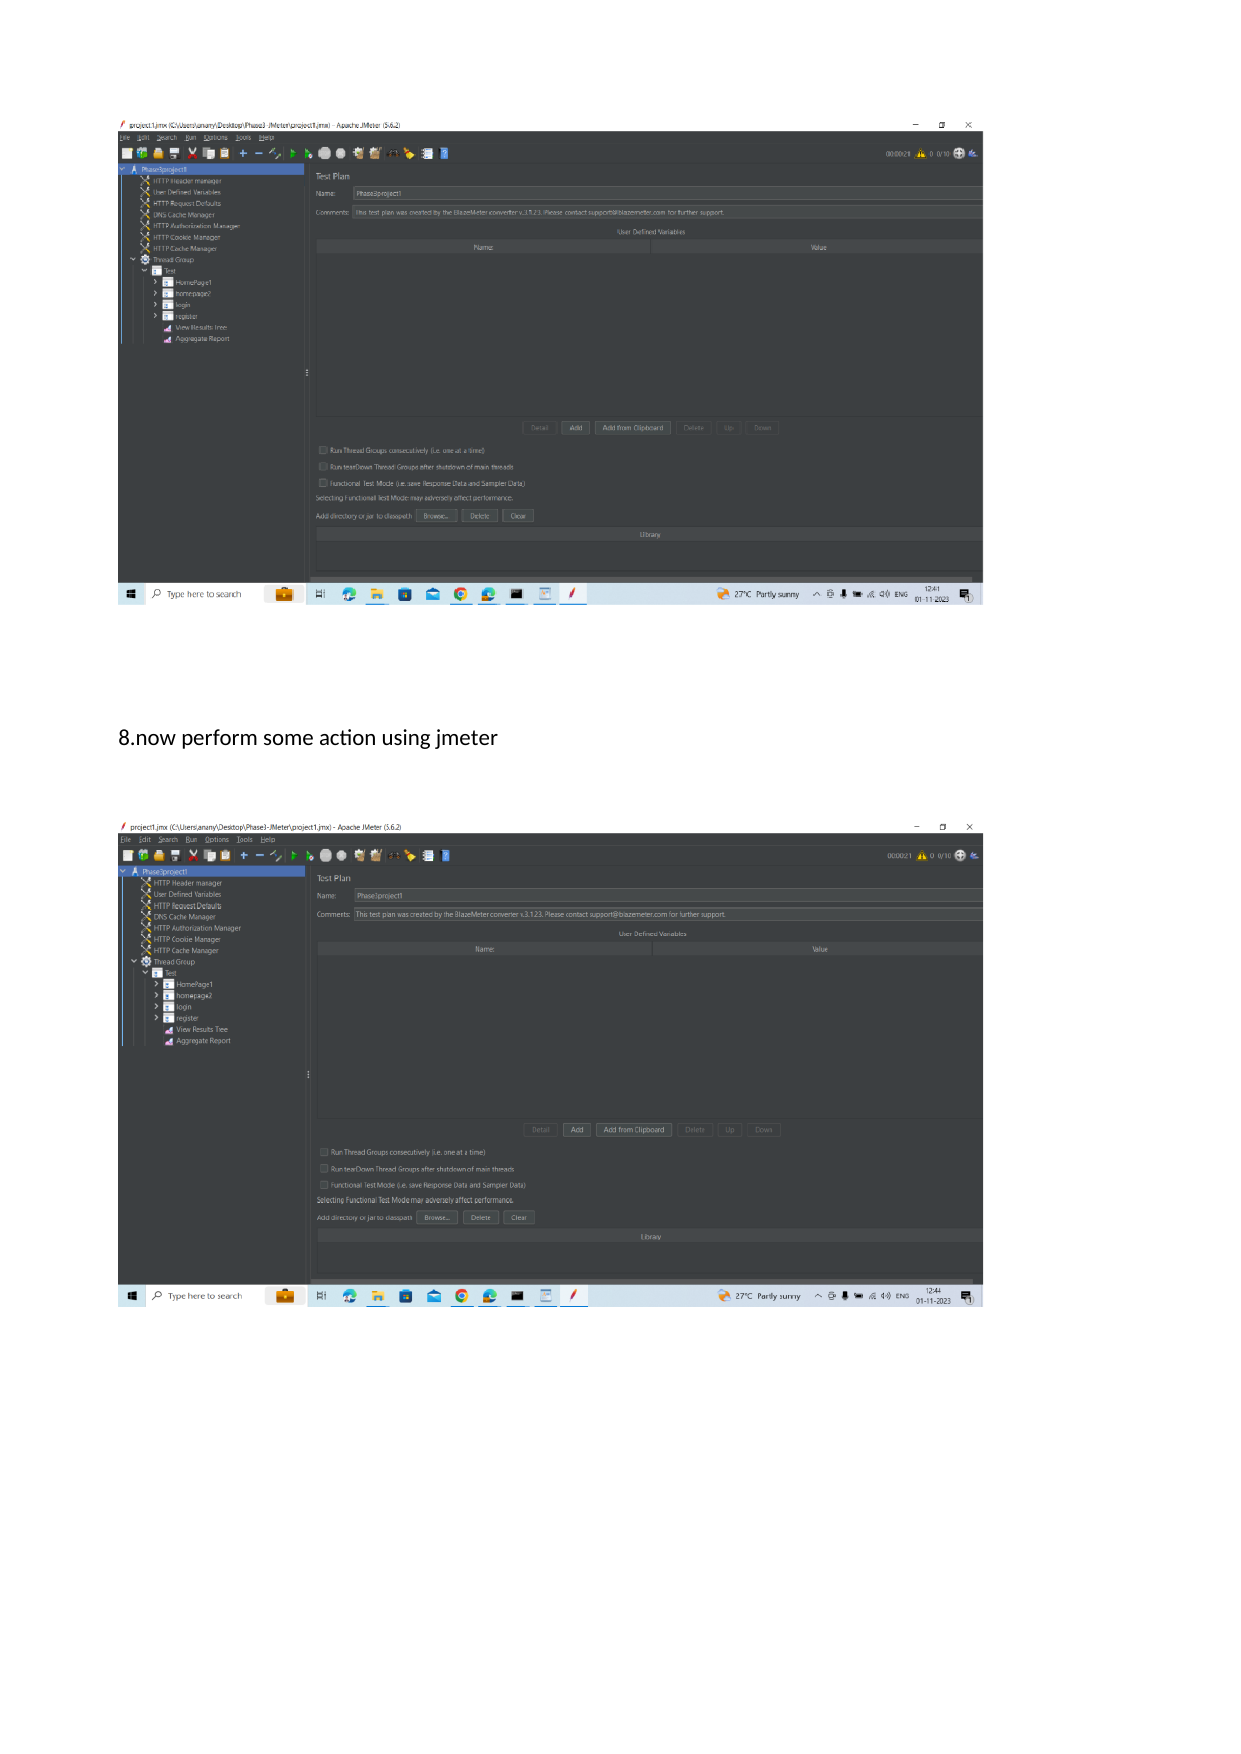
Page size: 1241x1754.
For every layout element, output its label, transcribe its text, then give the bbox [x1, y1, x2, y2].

text 8.now perform some action using jmeter [118, 723, 1122, 751]
